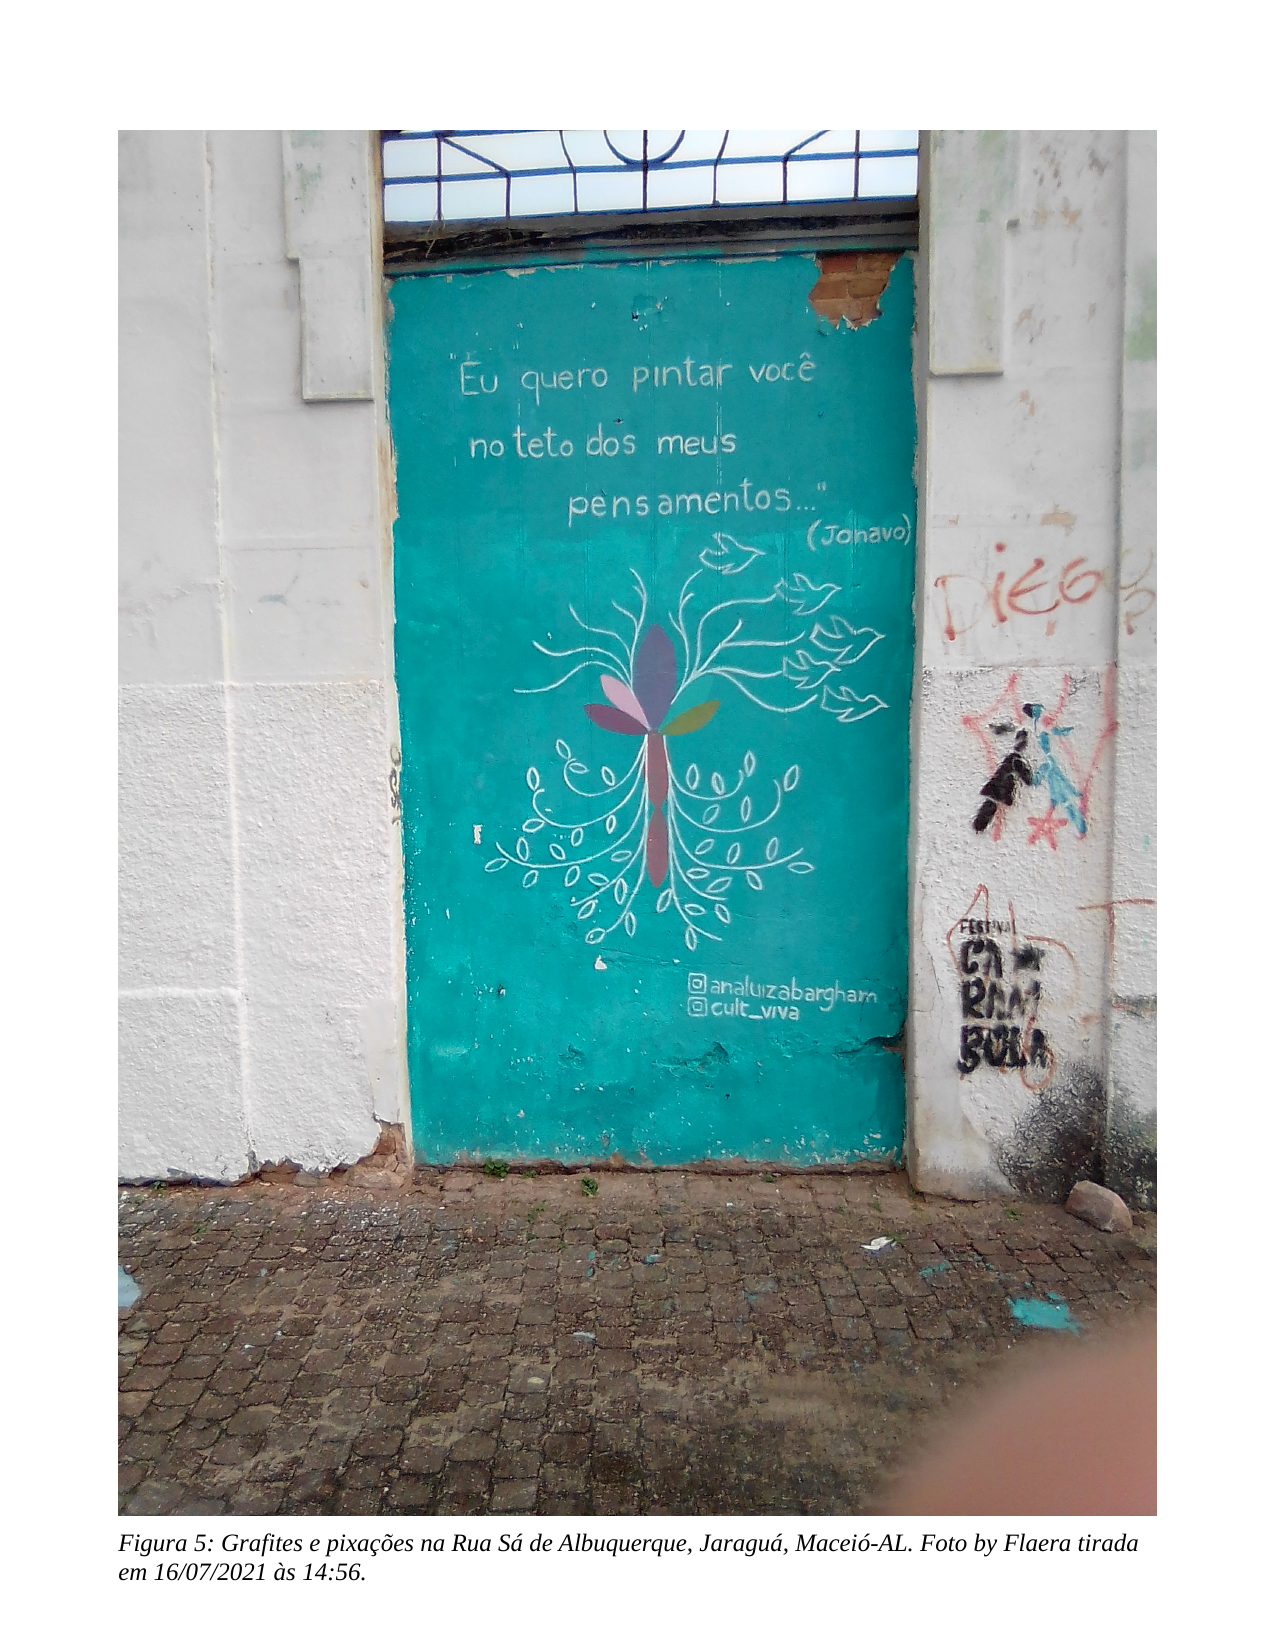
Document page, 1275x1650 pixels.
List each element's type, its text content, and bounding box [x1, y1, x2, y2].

text Figura 5: Grafites e pixações na Rua Sá de Albuquerque, Jaraguá, Maceió-AL. Foto by Flaera tirada em 16/07/2021 às 14:56. [118, 1516, 1157, 1586]
picture [118, 130, 1157, 1516]
